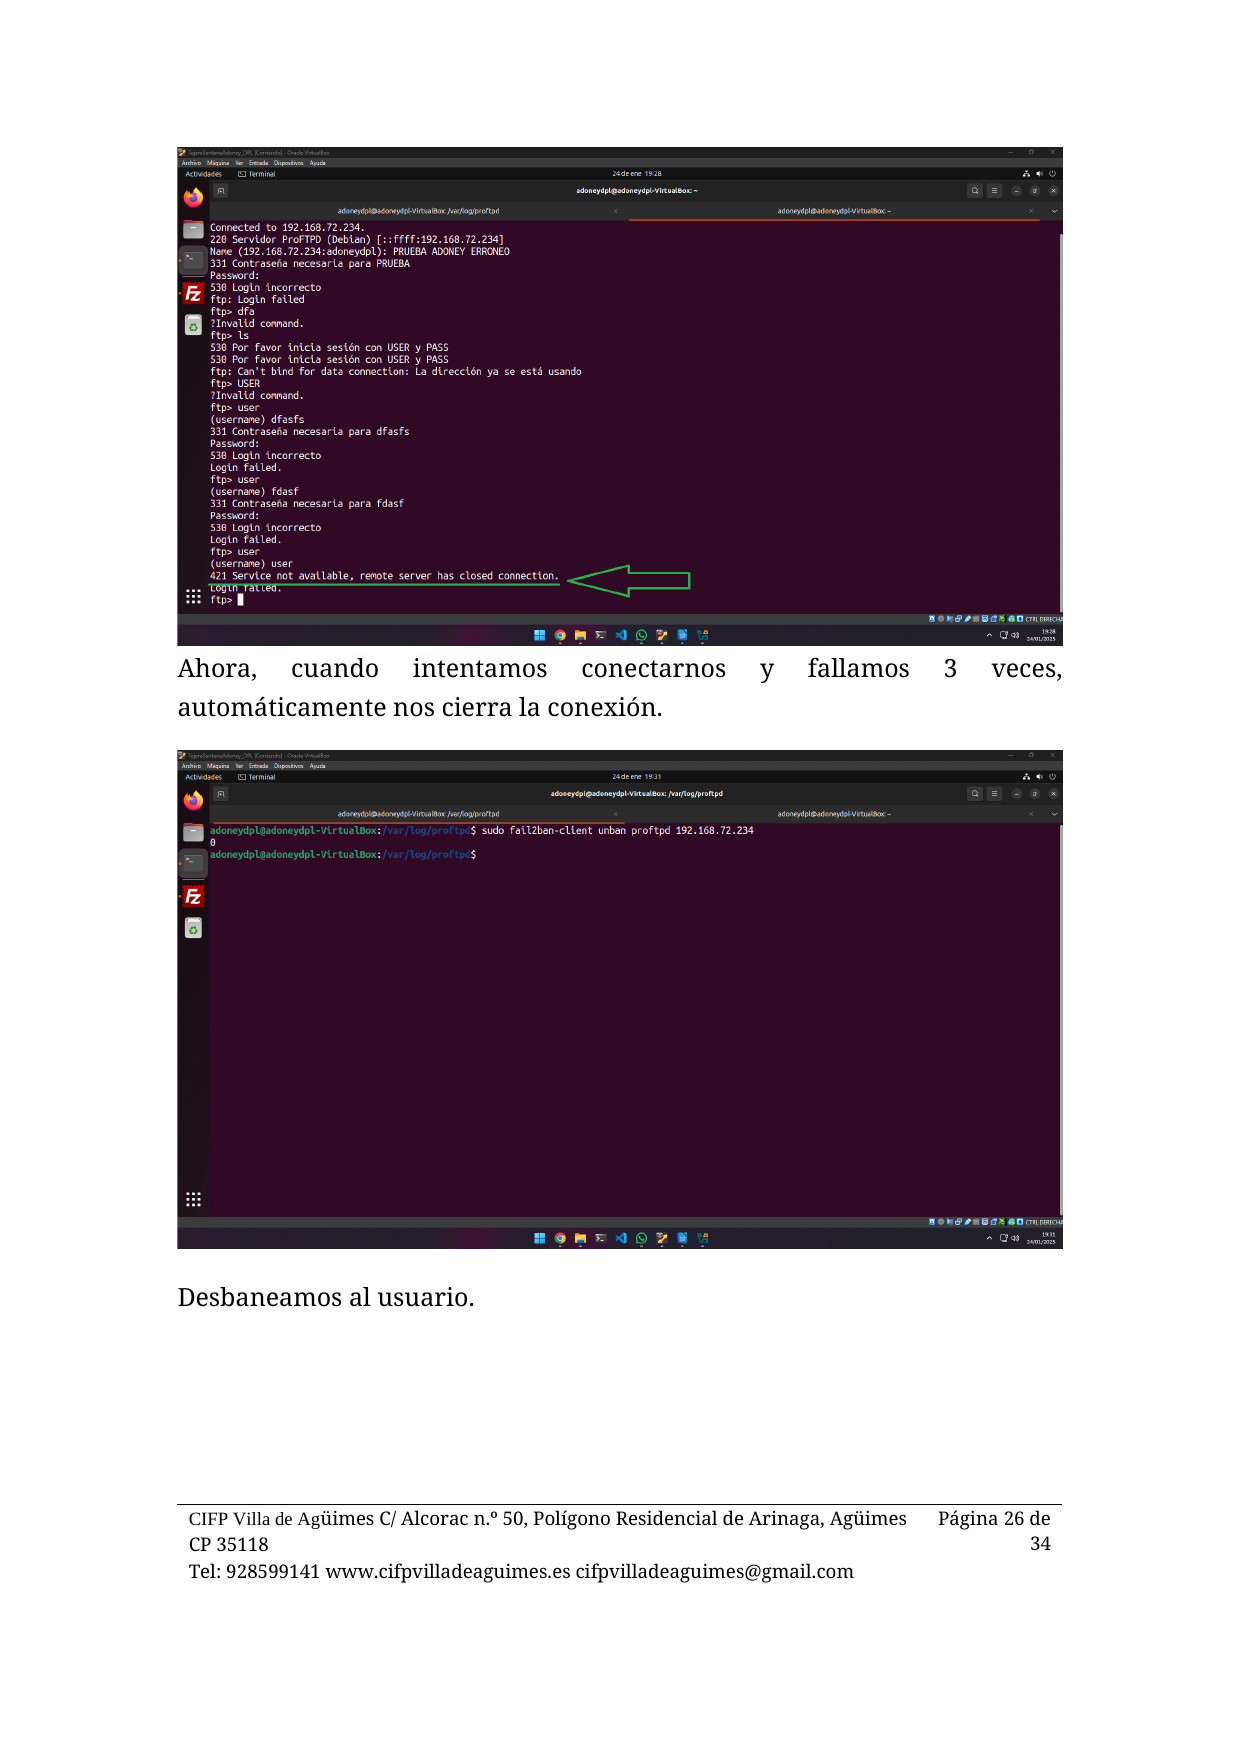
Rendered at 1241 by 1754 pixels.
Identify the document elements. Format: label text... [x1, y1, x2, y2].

picture [177, 147, 1063, 646]
text Desbaneamos al usuario. [177, 1249, 1063, 1313]
text Ahora, cuando intentamos conectarnos y fallamos 3 veces, automáticamente nos cierra la conexión. [177, 646, 1063, 724]
picture [177, 750, 1063, 1249]
